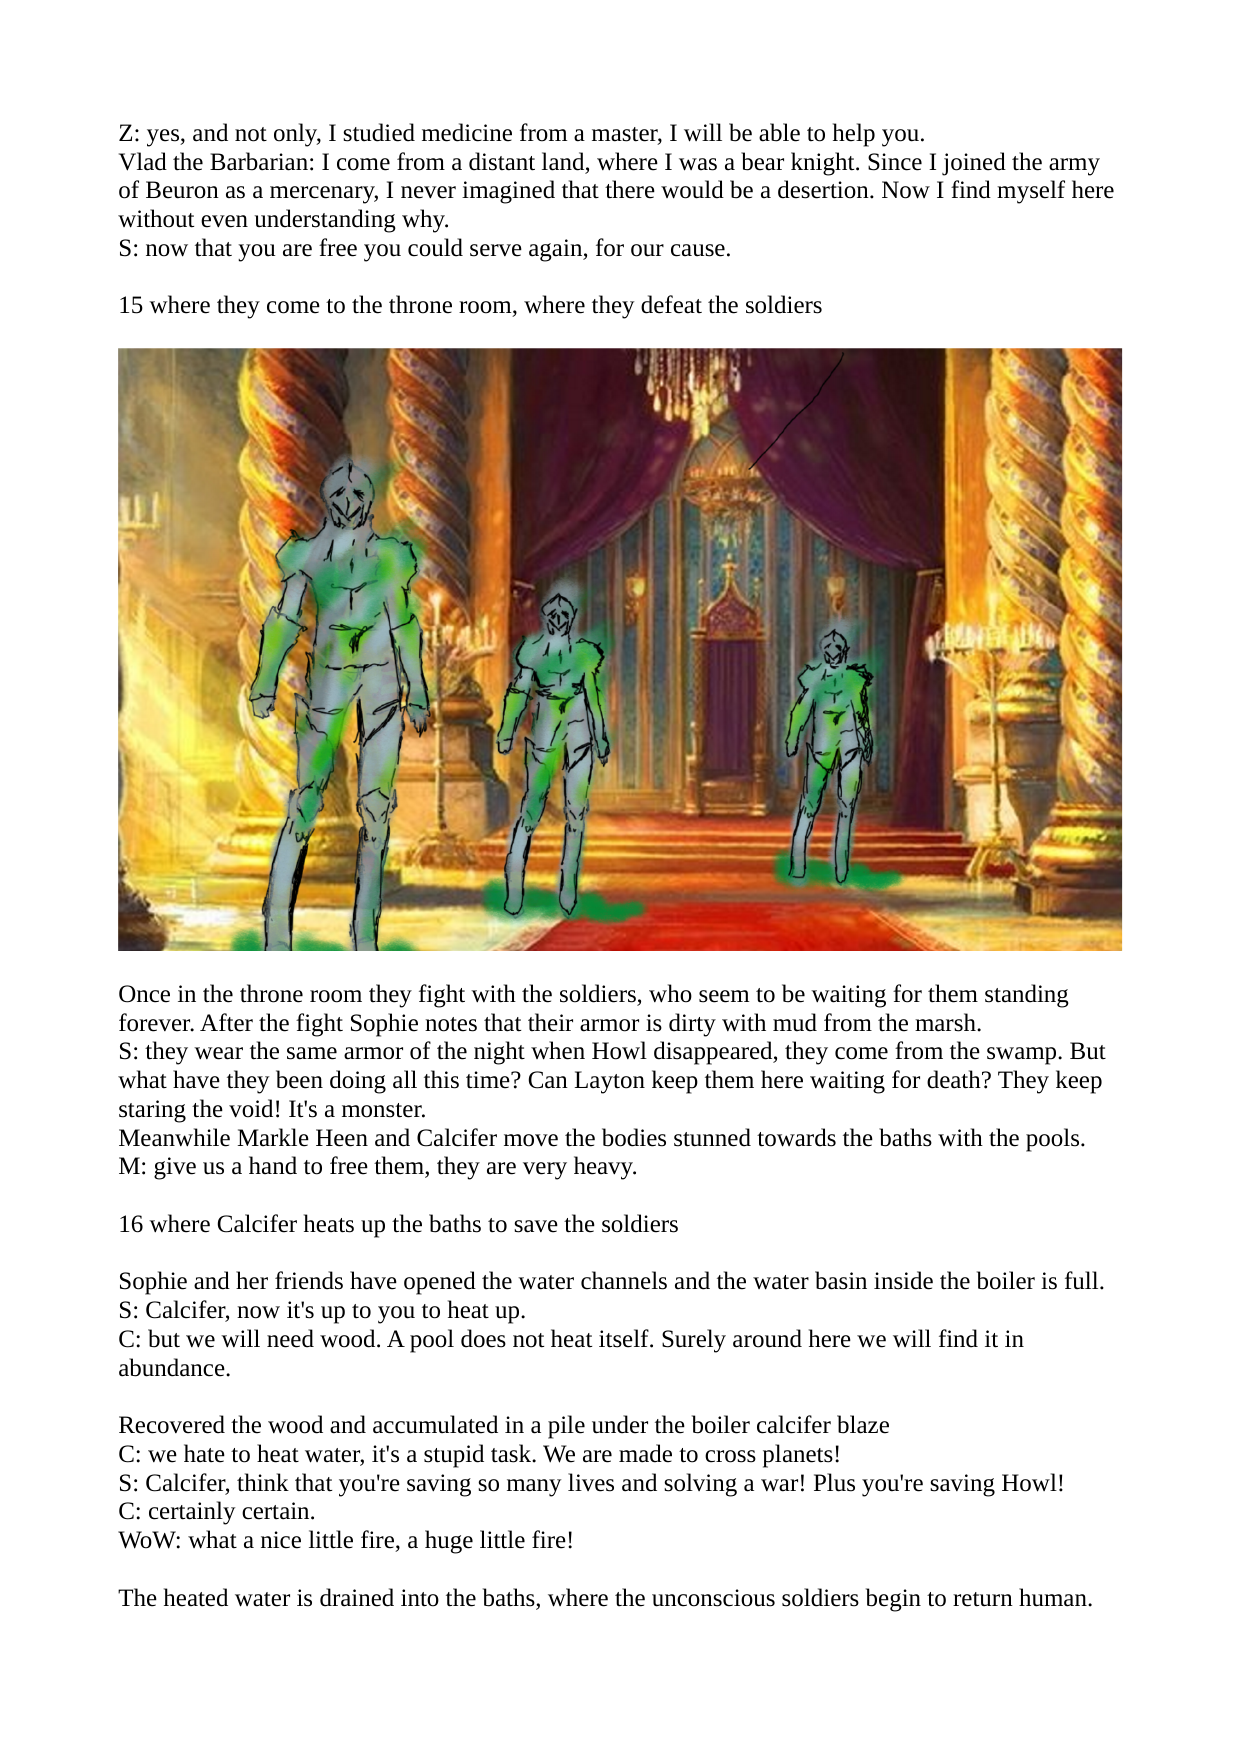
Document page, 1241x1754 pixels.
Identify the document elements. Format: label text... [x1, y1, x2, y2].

text S: Calcifer, now it's up to you to heat up. [118, 1295, 1122, 1324]
text WoW: what a nice little fire, a huge little fire! [118, 1525, 1122, 1554]
text Recovered the wood and accumulated in a pile under the boiler calcifer blaze [118, 1410, 1122, 1439]
text Once in the throne room they fight with the soldiers, who seem to be waiting for them standing forever. After the fight Sophie notes that their armor is dirty with mud from the marsh. [118, 979, 1122, 1036]
text M: give us a hand to free them, they are very heavy. [118, 1151, 1122, 1180]
text Meanwhile Markle Heen and Calcifer move the bodies stunned towards the baths with the pools. [118, 1123, 1122, 1151]
text S: they wear the same armor of the night when Howl disappeared, they come from the swamp. But what have they been doing all this time? Can Layton keep them here waiting for death? They keep staring the void! It's a monster. [118, 1036, 1122, 1123]
text S: Calcifer, think that you're saving so many lives and solving a war! Plus you're saving Howl! [118, 1468, 1122, 1496]
text C: but we will need wood. A pool does not heat itself. Surely around here we will find it in abundance. [118, 1324, 1122, 1381]
text C: we hate to heat water, it's a stupid task. We are made to cross planets! [118, 1439, 1122, 1468]
text 15 where they come to the throne room, where they defeat the soldiers [118, 291, 1122, 319]
text S: now that you are free you could serve again, for our cause. [118, 233, 1122, 262]
text The heated water is drained into the baths, where the unconscious soldiers begin to return human. [118, 1583, 1122, 1611]
text Z: yes, and not only, I studied medicine from a master, I will be able to help you. [118, 118, 1122, 147]
text Vlad the Barbarian: I come from a distant land, where I was a bear knight. Since I joined the army of Beuron as a mercenary, I never imagined that there would be a desertion. Now I find myself here without even understanding why. [118, 147, 1122, 233]
text C: certainly certain. [118, 1496, 1122, 1525]
text 16 where Calcifer heats up the baths to save the soldiers [118, 1209, 1122, 1238]
picture [118, 348, 1123, 951]
text Sophie and her friends have opened the water channels and the water basin inside the boiler is full. [118, 1266, 1122, 1295]
